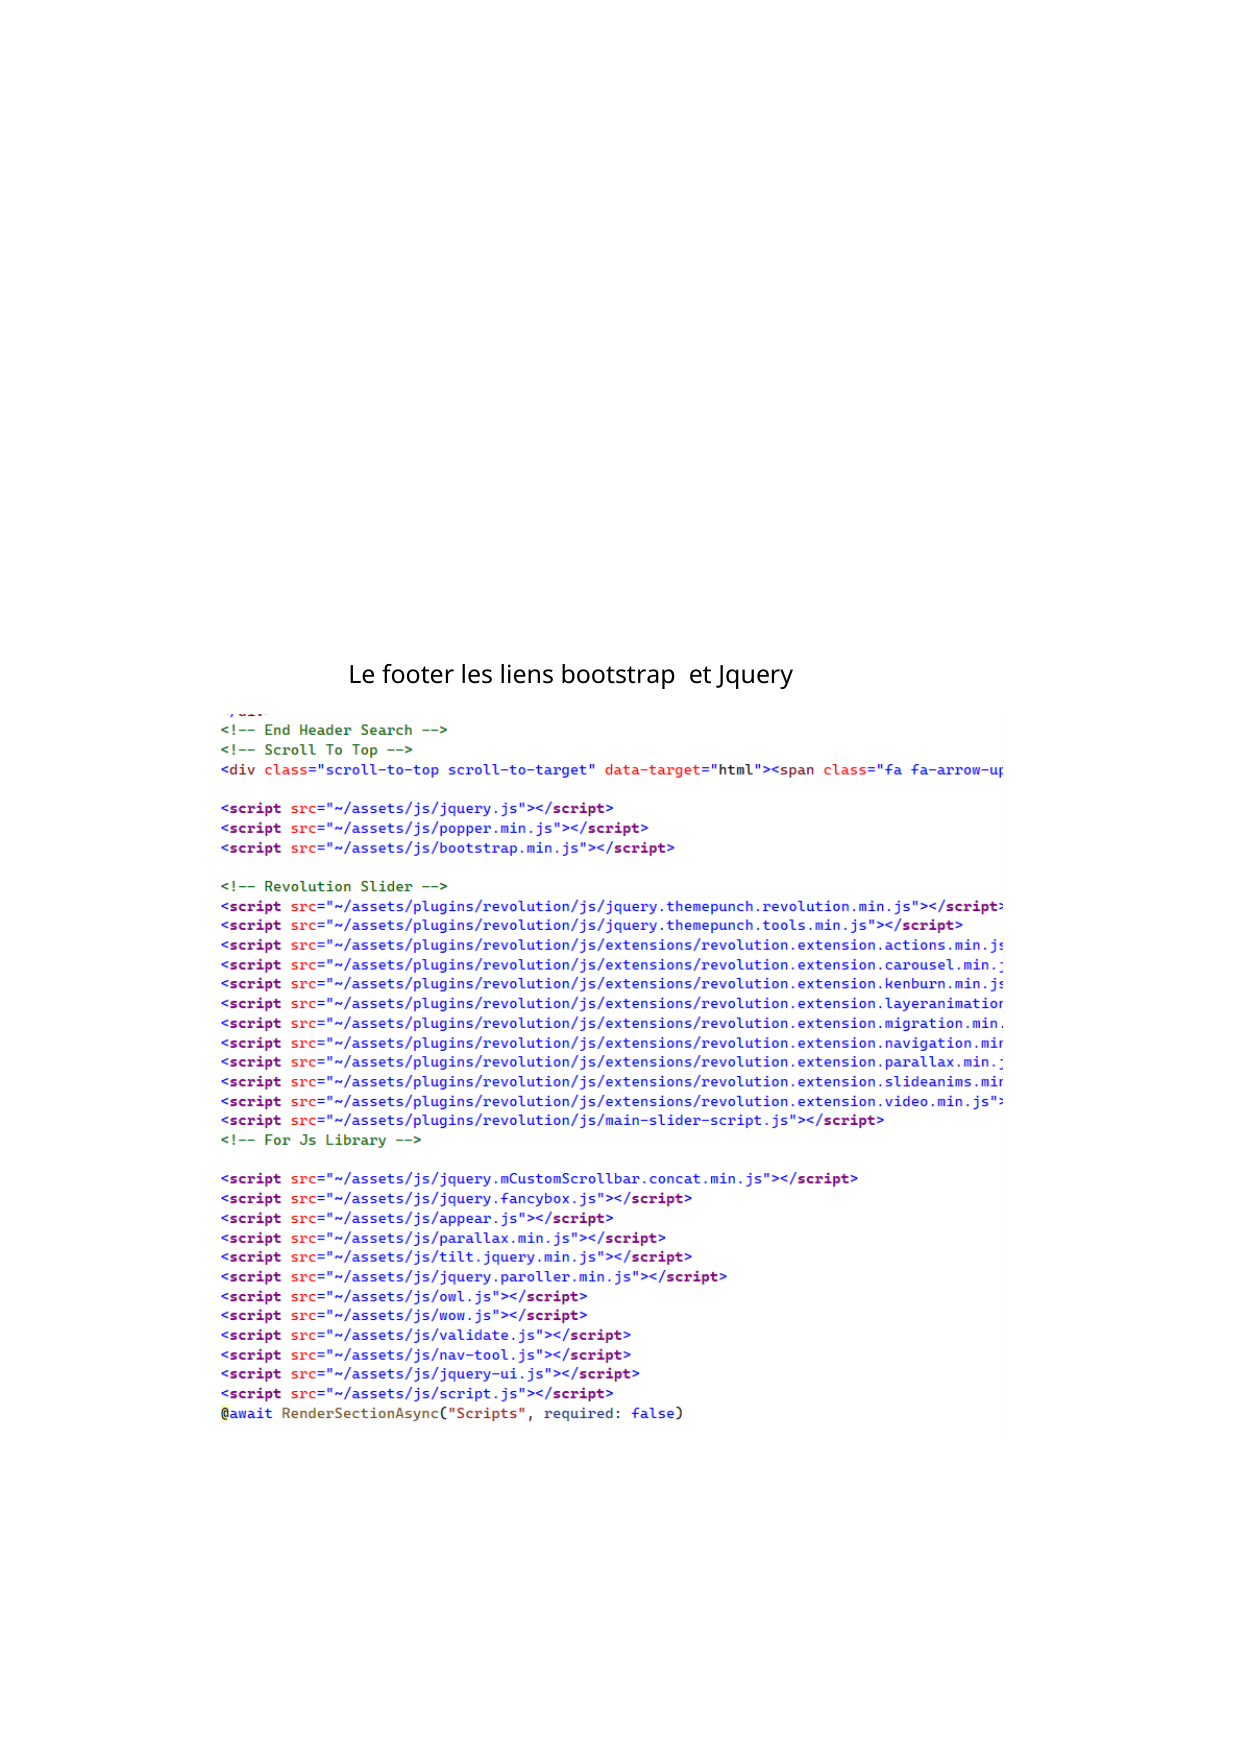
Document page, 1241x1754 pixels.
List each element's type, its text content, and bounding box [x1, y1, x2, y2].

text Le footer les liens bootstrap et Jquery [20, 663, 1121, 689]
